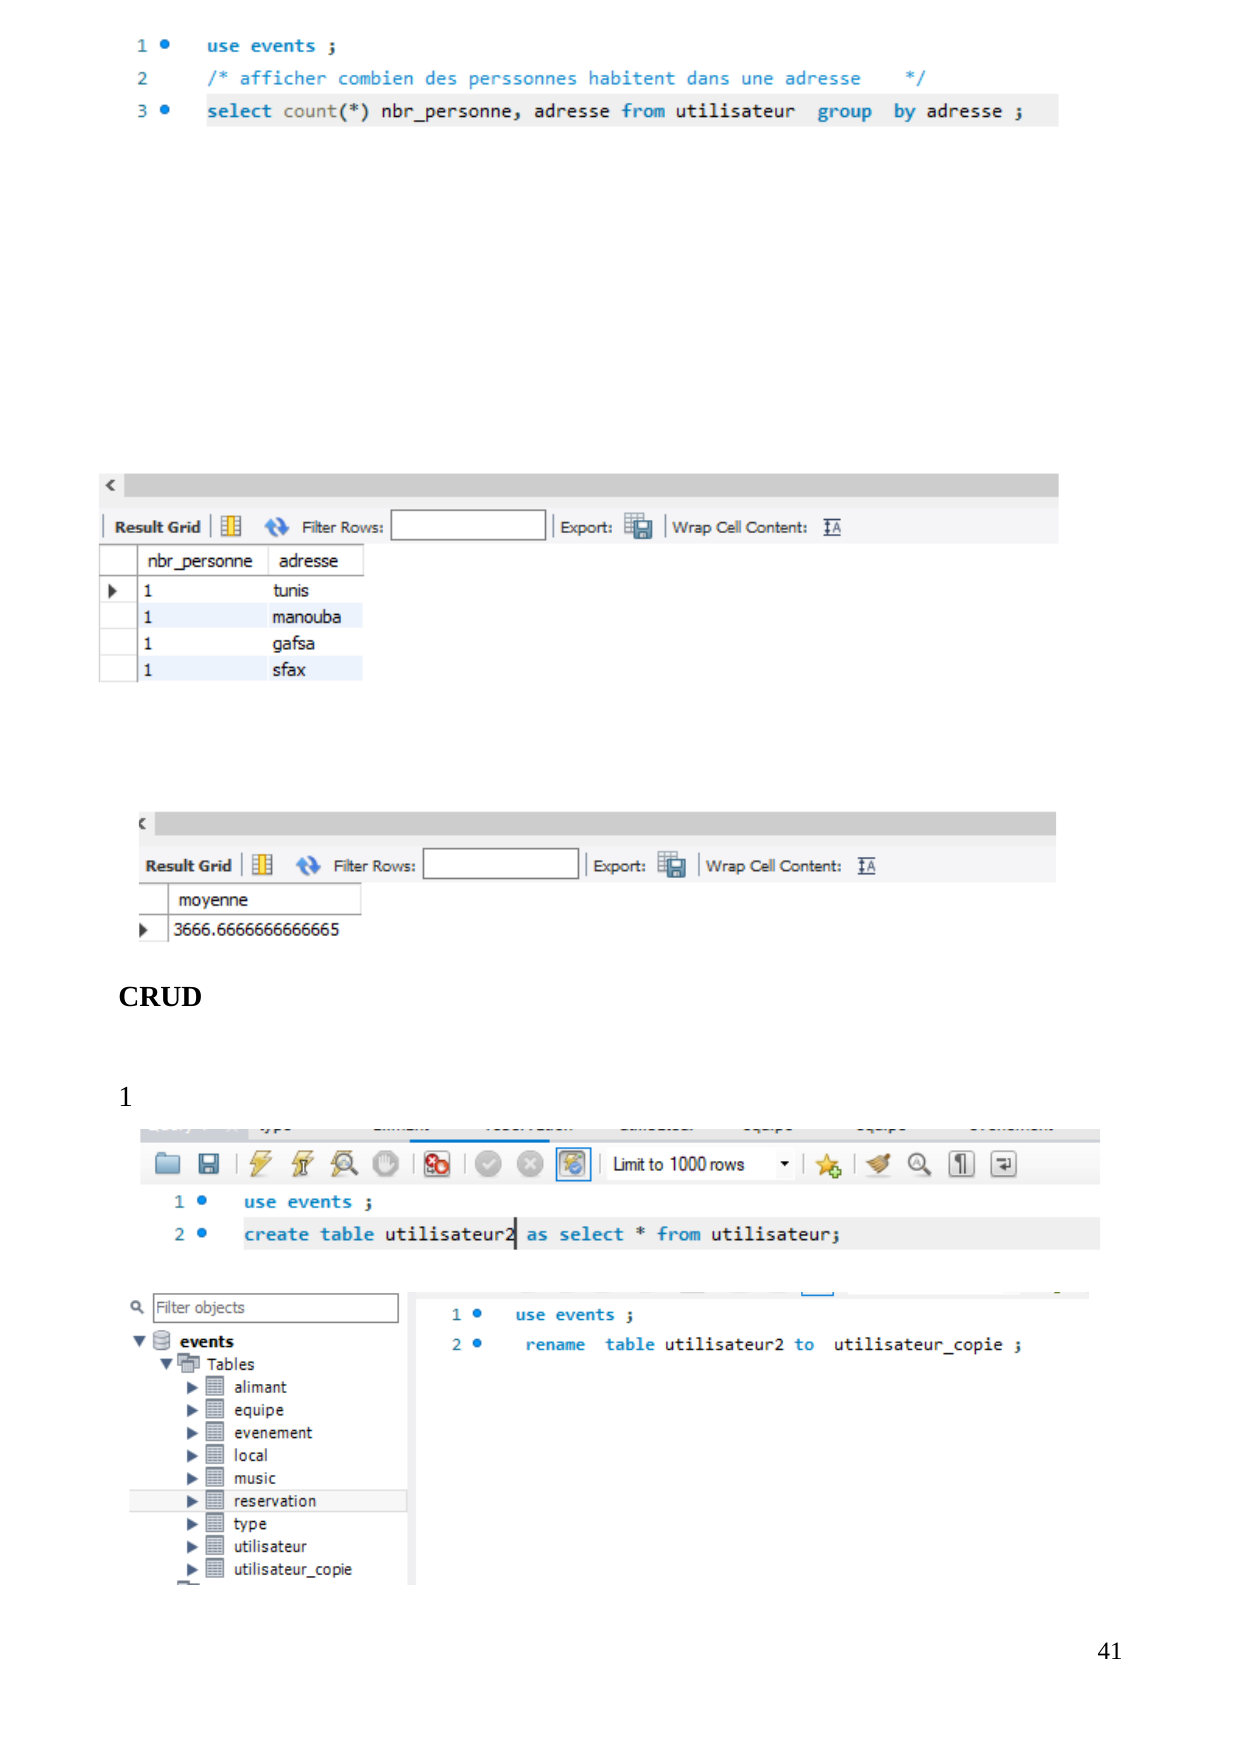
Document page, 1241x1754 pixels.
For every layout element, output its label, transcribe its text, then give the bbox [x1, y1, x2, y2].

list CRUD [118, 979, 1078, 1012]
list 1 [118, 1079, 1078, 1113]
picture [129, 1129, 1100, 1585]
picture [98, 35, 1059, 961]
